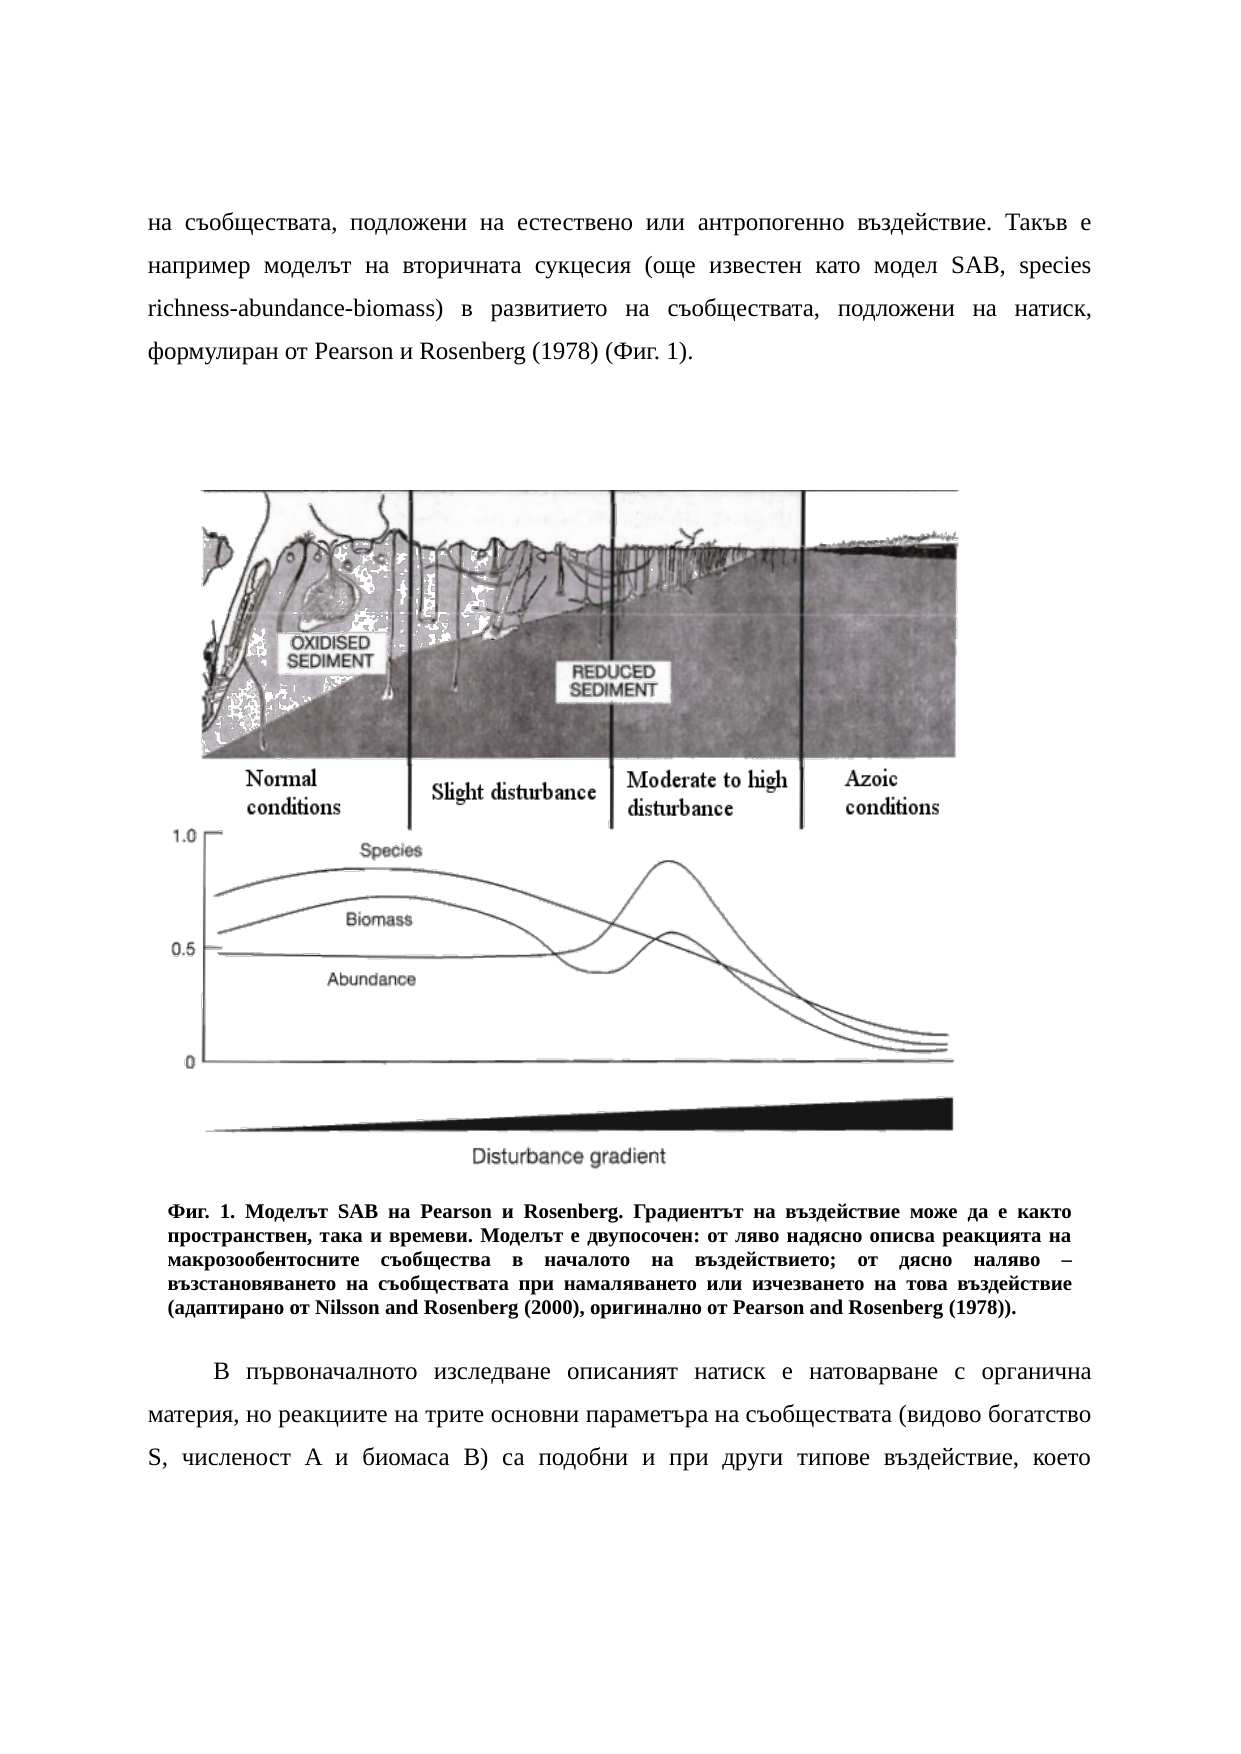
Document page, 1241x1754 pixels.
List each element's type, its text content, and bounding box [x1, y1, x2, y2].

text на съобществата, подложени на естествено или антропогенно въздействие. Такъв е например моделът на вторичната сукцесия (още известен като модел SAB, species richness-abundance-biomass) в развитието на съобществата, подложени на натиск, формулиран от Pearson и Rosenberg (1978) (Фиг. 1). [148, 207, 1093, 365]
text Фиг. 1. Моделът SAB на Pearson и Rosenberg. Градиентът на въздействие може да е както пространствен, така и времеви. Моделът е двупосочен: от ляво надясно описва реакцията на макрозообентосните съобщества в началото на въздействието; от дясно наляво – възстановяването на съобществата при намаляването или изчезването на това въздействие (адаптирано от Nilsson and Rosenberg (2000), оригинално от Pearson and Rosenberg (1978)). [167, 1199, 1073, 1319]
text В първоначалното изследване описаният натиск е натоварване с органична материя, но реакциите на трите основни параметъра на съобществата (видово богатство S, численост A и биомаса B) са подобни и при други типове въздействие, което [148, 1356, 1093, 1471]
picture [167, 490, 965, 1174]
